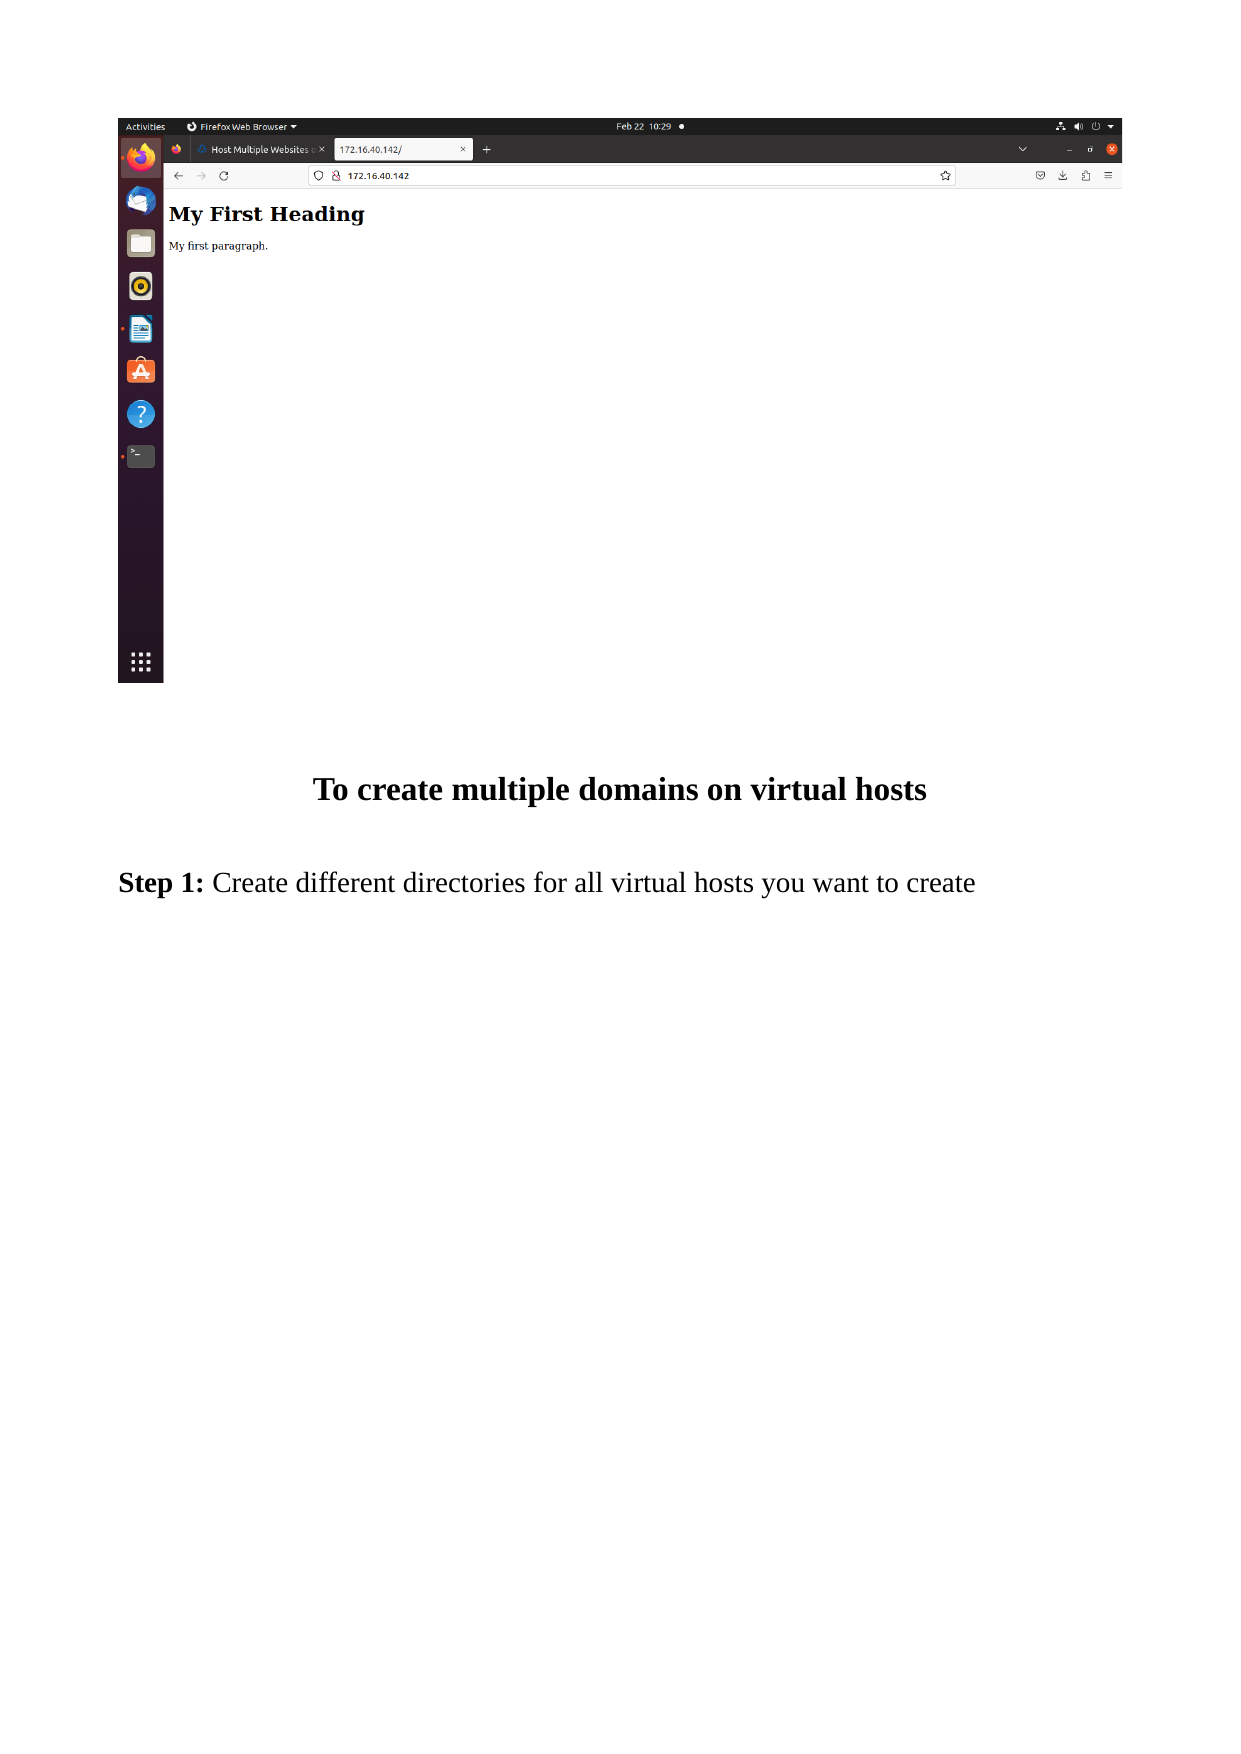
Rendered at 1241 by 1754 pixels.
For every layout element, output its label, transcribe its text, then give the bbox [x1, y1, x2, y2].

text Step 1: Create different directories for all virtual hosts you want to create [118, 865, 1122, 898]
picture [118, 118, 1123, 683]
text To create multiple domains on virtual hosts [118, 769, 1122, 807]
